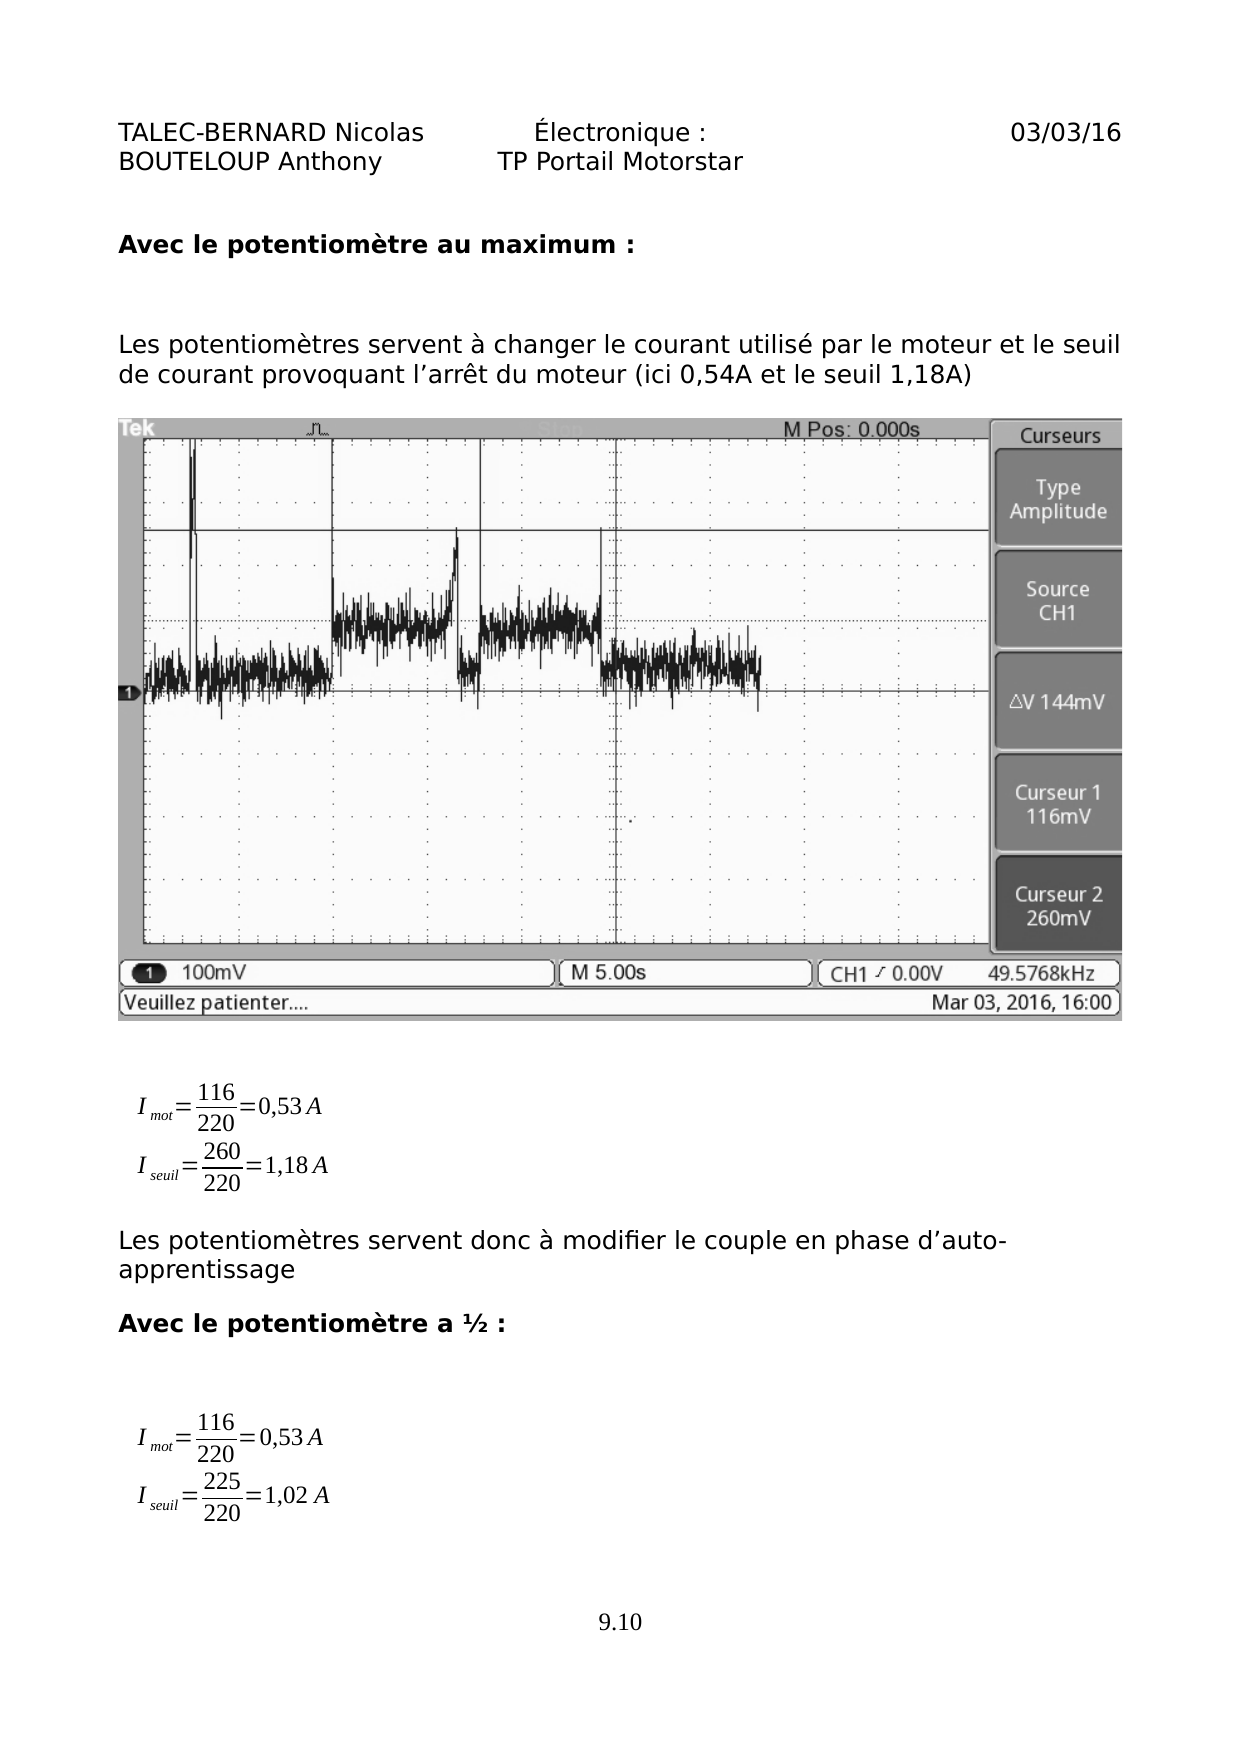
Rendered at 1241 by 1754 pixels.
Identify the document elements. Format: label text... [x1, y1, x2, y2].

text Les potentiomètres servent donc à modifier le couple en phase d’auto-apprentissage [118, 1226, 1122, 1284]
picture [118, 418, 1123, 1021]
subtitle Avec le potentiomètre au maximum : [118, 231, 1122, 260]
subtitle Avec le potentiomètre a ½ : [118, 1309, 1122, 1338]
text Les potentiomètres servent à changer le courant utilisé par le moteur et le seuil de courant provoquant l’arrêt du moteur (ici 0,54A et le seuil 1,18A) [118, 272, 1122, 389]
